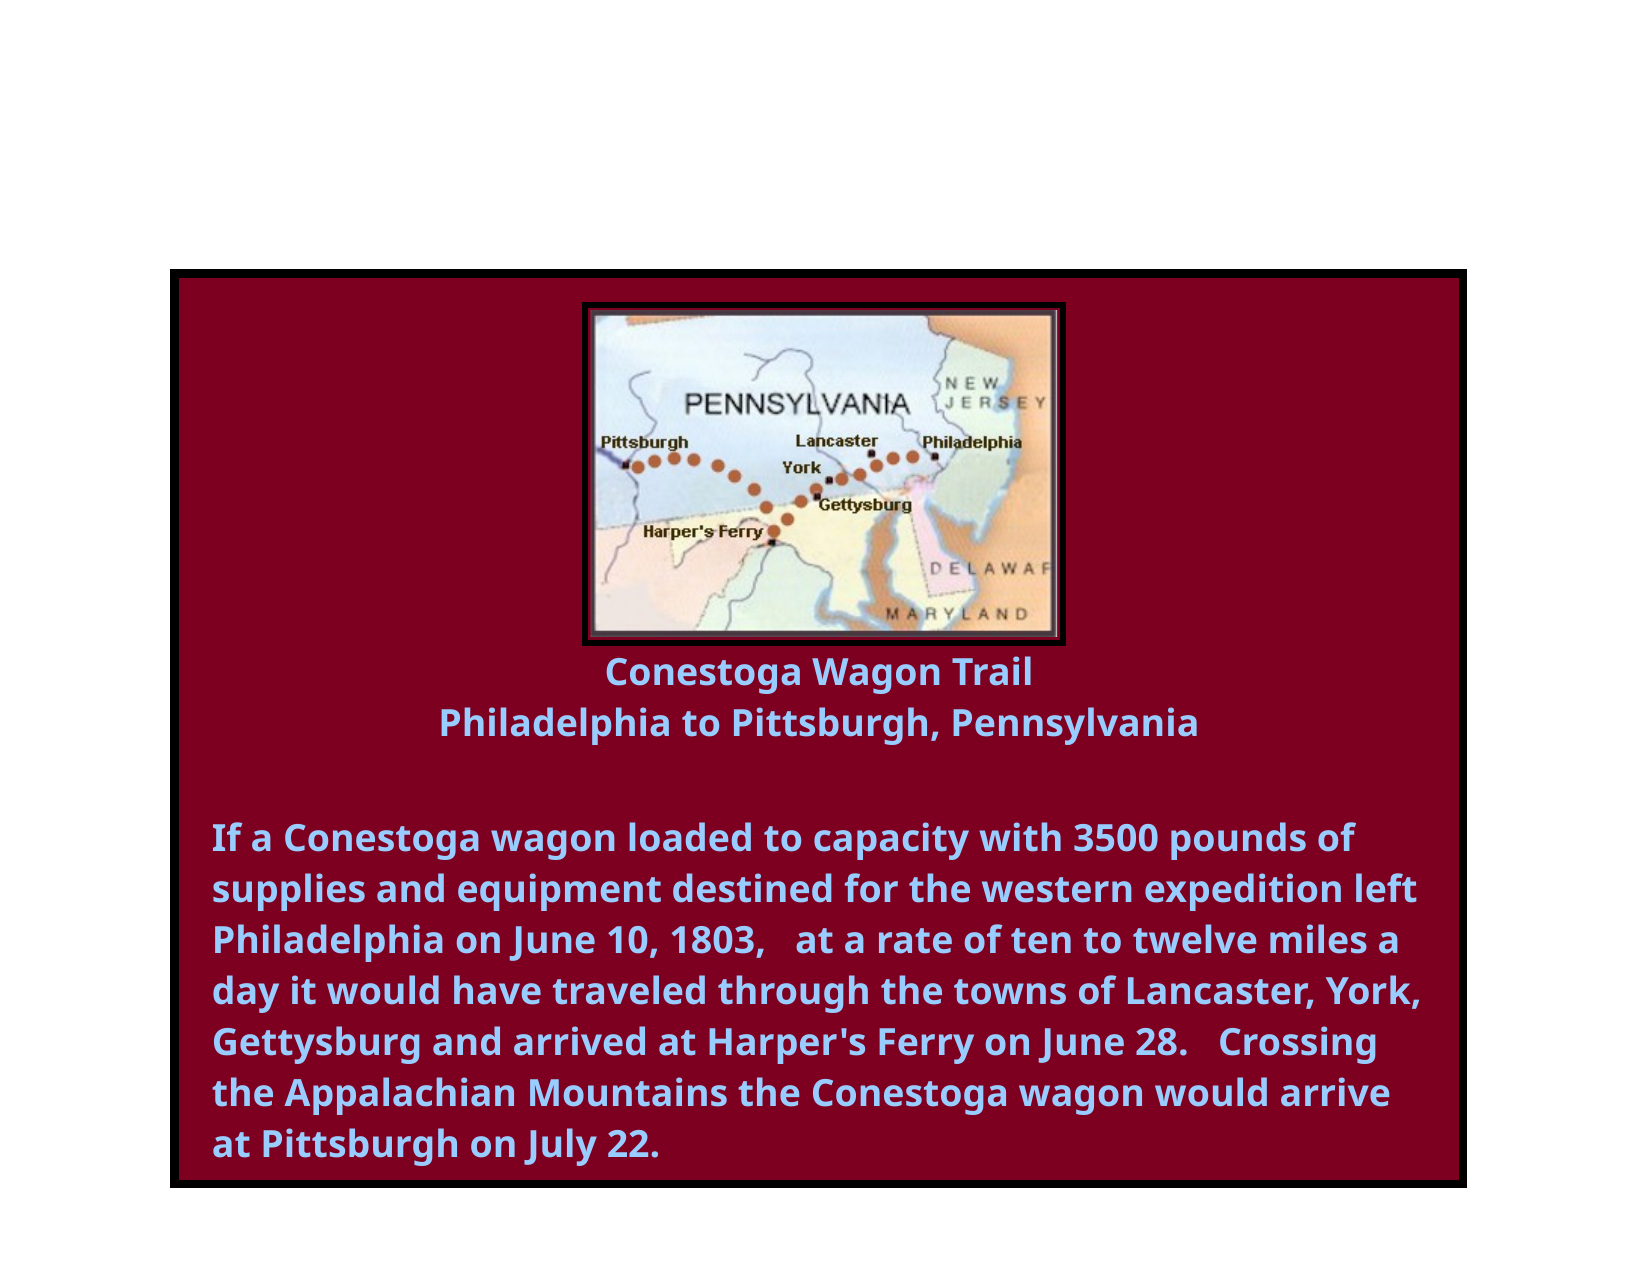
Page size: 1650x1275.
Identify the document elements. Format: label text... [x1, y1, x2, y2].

text Conestoga Wagon Trail Philadelphia to Pittsburgh, Pennsylvania [188, 287, 1450, 748]
text If a Conestoga wagon loaded to capacity with 3500 pounds of supplies and equipment destined for the western expedition left Philadelphia on June 10, 1803, at a rate of ten to twelve miles a day it would have traveled through the towns of Lancaster, York, Gettysburg and arrived at Harper's Ferry on June 28. Crossing the Appalachian Mountains the Conestoga wagon would arrive at Pittsburgh on July 22. [212, 811, 1436, 1168]
picture [590, 310, 1058, 637]
